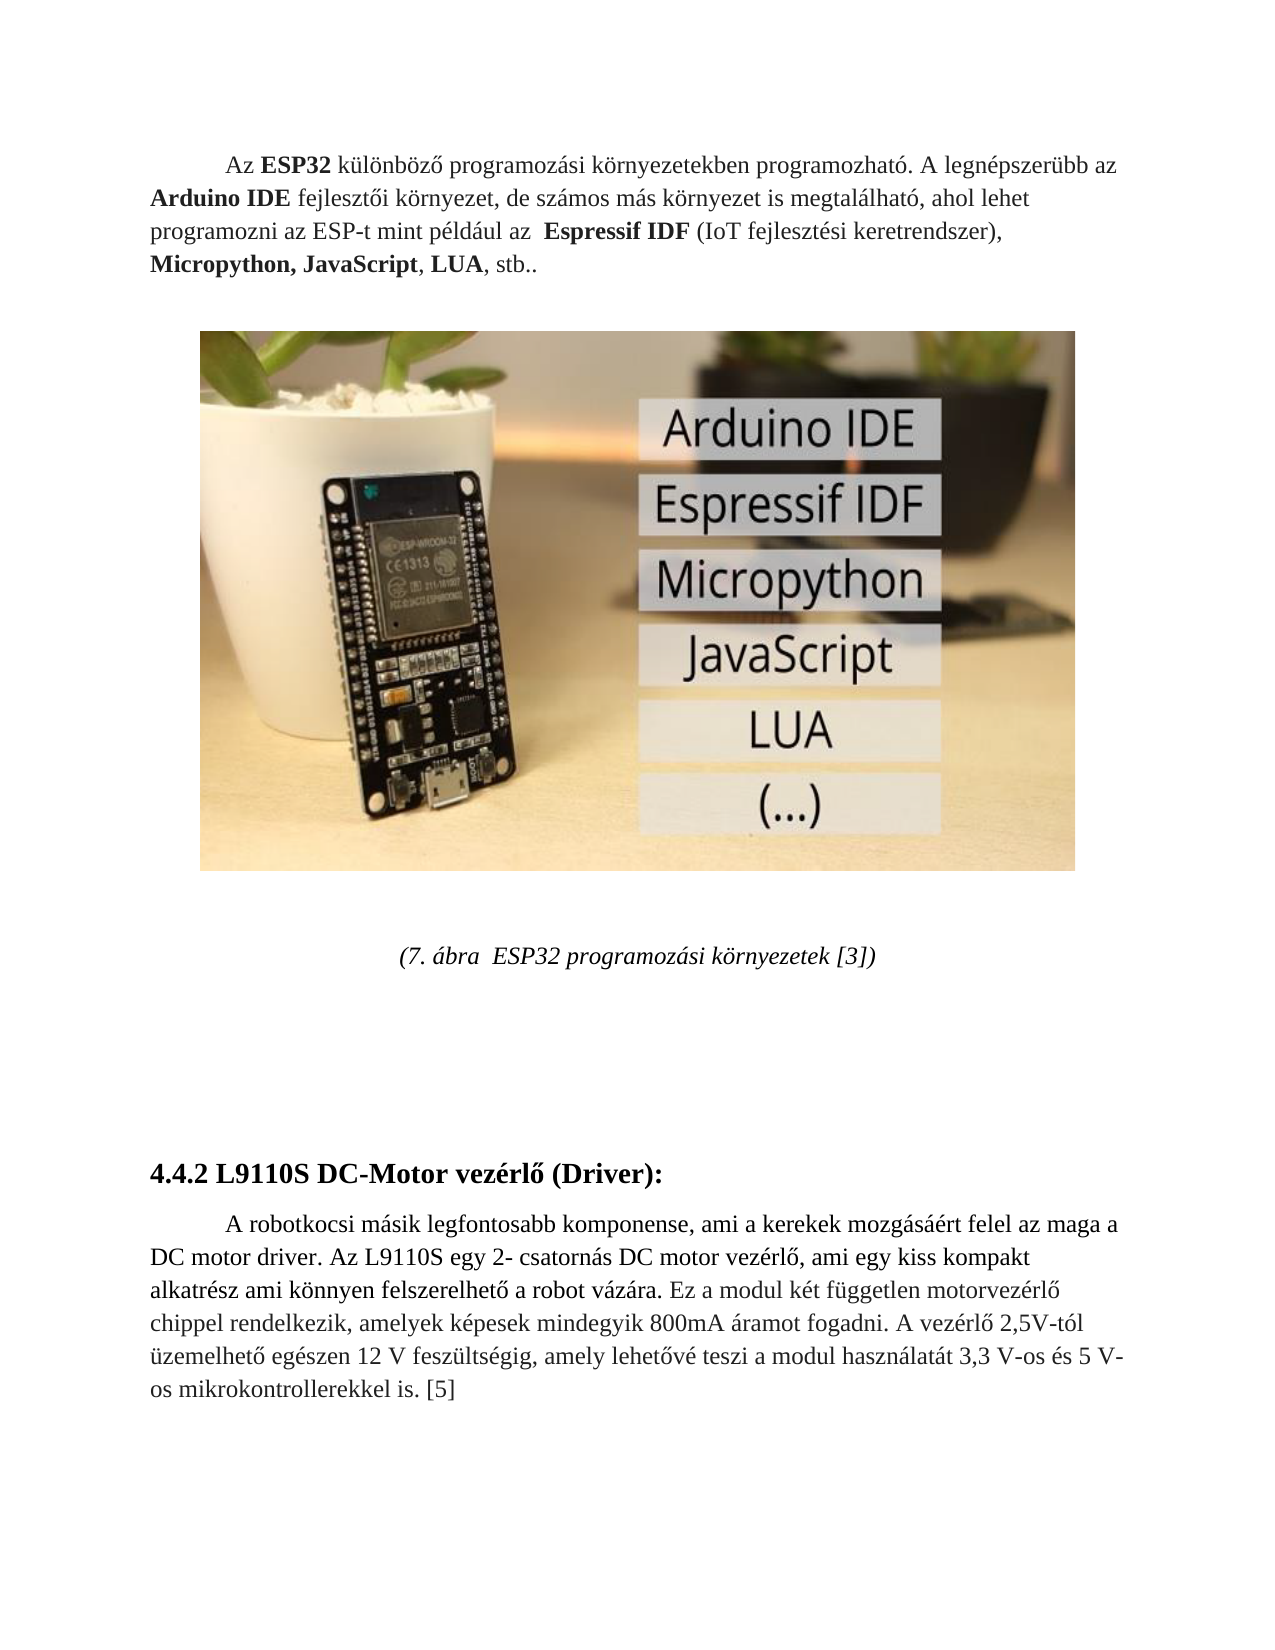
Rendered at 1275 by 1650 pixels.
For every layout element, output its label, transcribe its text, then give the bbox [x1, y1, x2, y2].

text (7. ábra ESP32 programozási környezetek [3]) [150, 941, 1125, 969]
picture [200, 331, 1075, 871]
text Az ESP32 különböző programozási környezetekben programozható. A legnépszerübb az Arduino IDE fejlesztői környezet, de számos más környezet is megtalálható, ahol lehet programozni az ESP-t mint például az Espressif IDF (IoT fejlesztési keretrendszer), Micropython, JavaScript, LUA, stb.. [150, 150, 1125, 278]
text 4.4.2 L9110S DC-Motor vezérlő (Driver): [150, 1156, 1125, 1189]
text A robotkocsi másik legfontosabb komponense, ami a kerekek mozgásáért felel az maga a DC motor driver. Az L9110S egy 2- csatornás DC motor vezérlő, ami egy kiss kompakt alkatrész ami könnyen felszerelhető a robot vázára. Ez a modul két független motorvezérlő chippel rendelkezik, amelyek képesek mindegyik 800mA áramot fogadni. A vezérlő 2,5V-tól üzemelhető egészen 12 V feszültségig, amely lehetővé teszi a modul használatát 3,3 V-os és 5 V-os mikrokontrollerekkel is. [5] [150, 1209, 1125, 1403]
